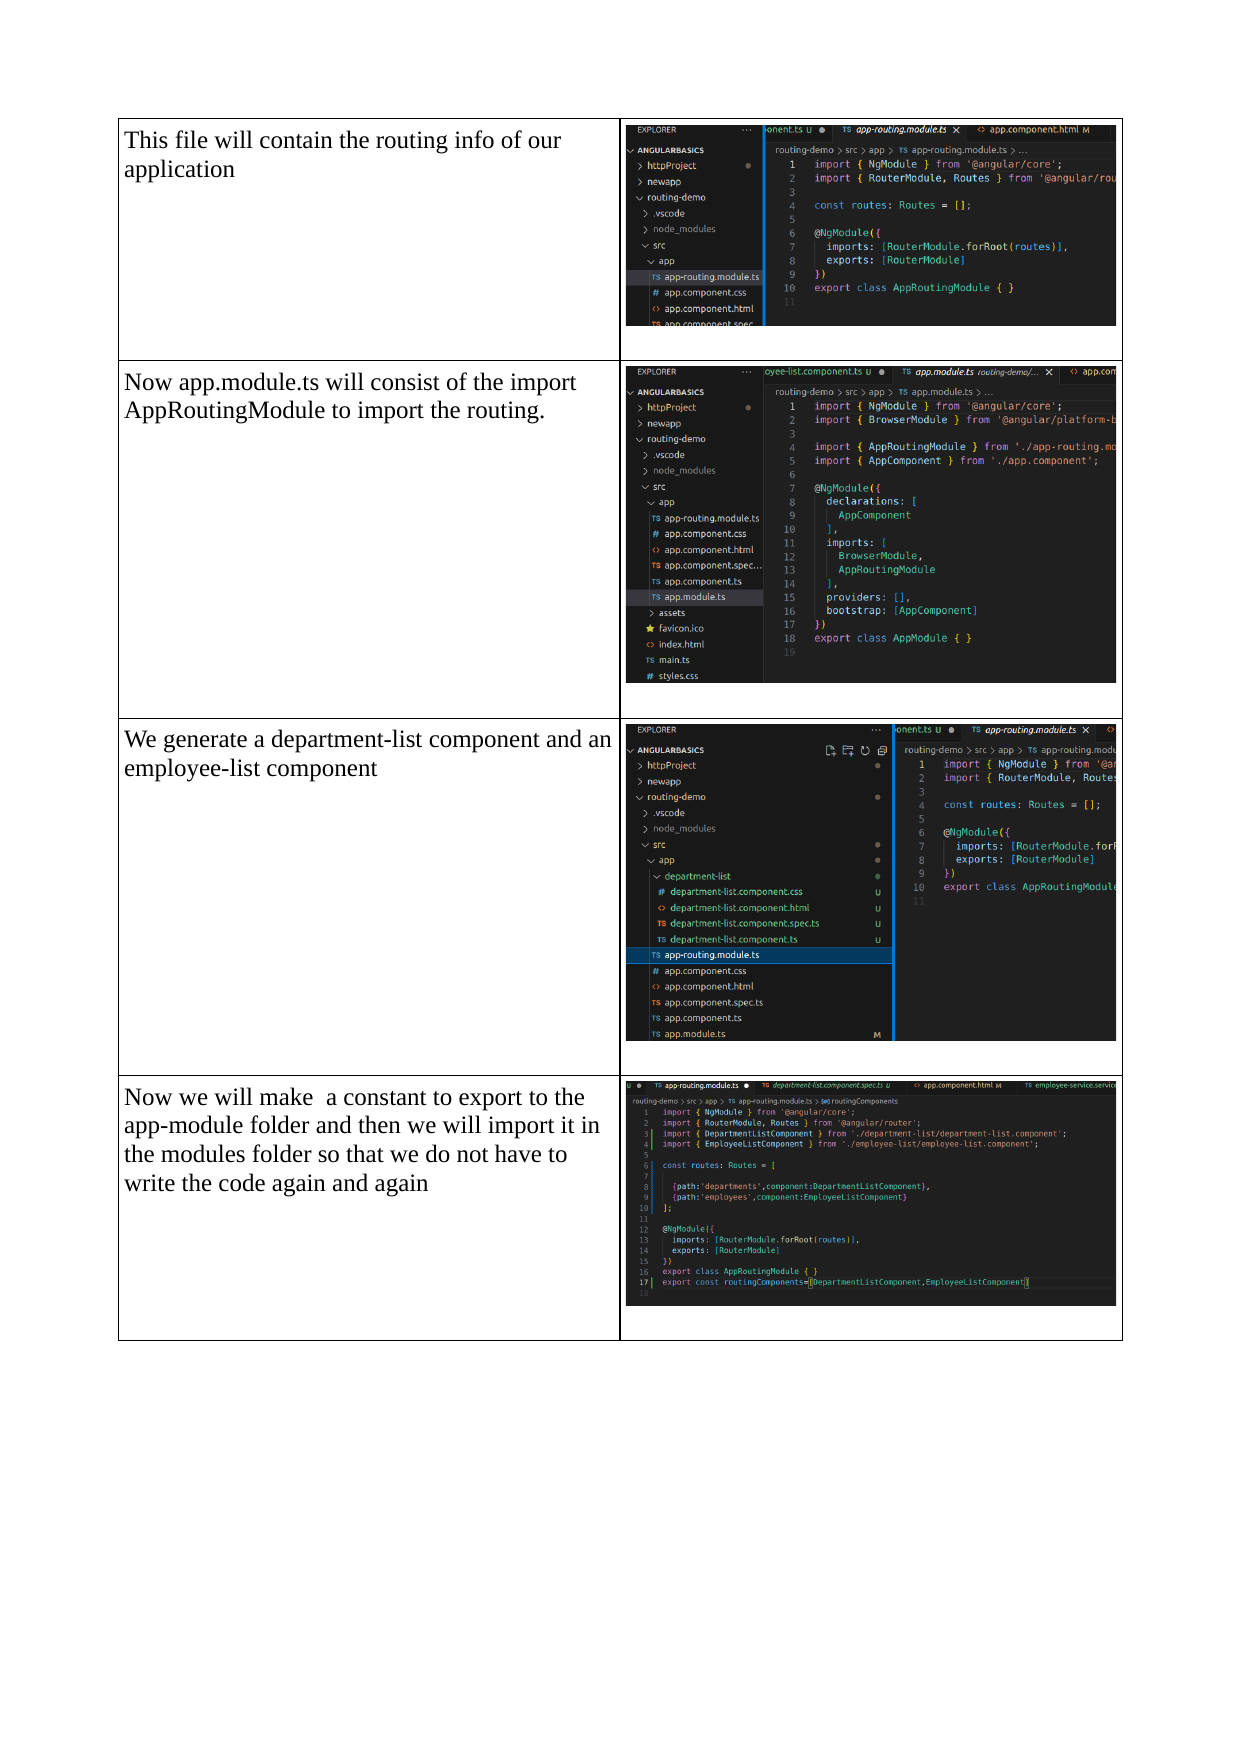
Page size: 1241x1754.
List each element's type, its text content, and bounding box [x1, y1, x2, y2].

table_cell [621, 361, 1122, 717]
table_cell [621, 119, 1122, 360]
table_cell This file will contain the routing info of our application [119, 119, 619, 360]
table_cell Now app.module.ts will consist of the import AppRoutingModule to import the routing. [119, 361, 619, 717]
table_cell [621, 719, 1122, 1075]
table_cell We generate a department-list component and an employee-list component [119, 719, 619, 1075]
picture [625, 125, 1117, 326]
table_cell [621, 1076, 1122, 1340]
picture [625, 366, 1117, 683]
picture [625, 1081, 1117, 1306]
picture [625, 724, 1117, 1041]
table_cell Now we will make a constant to export to the app-module folder and then we will import it in the modules folder so that we do not have to write the code again and again [119, 1076, 619, 1340]
